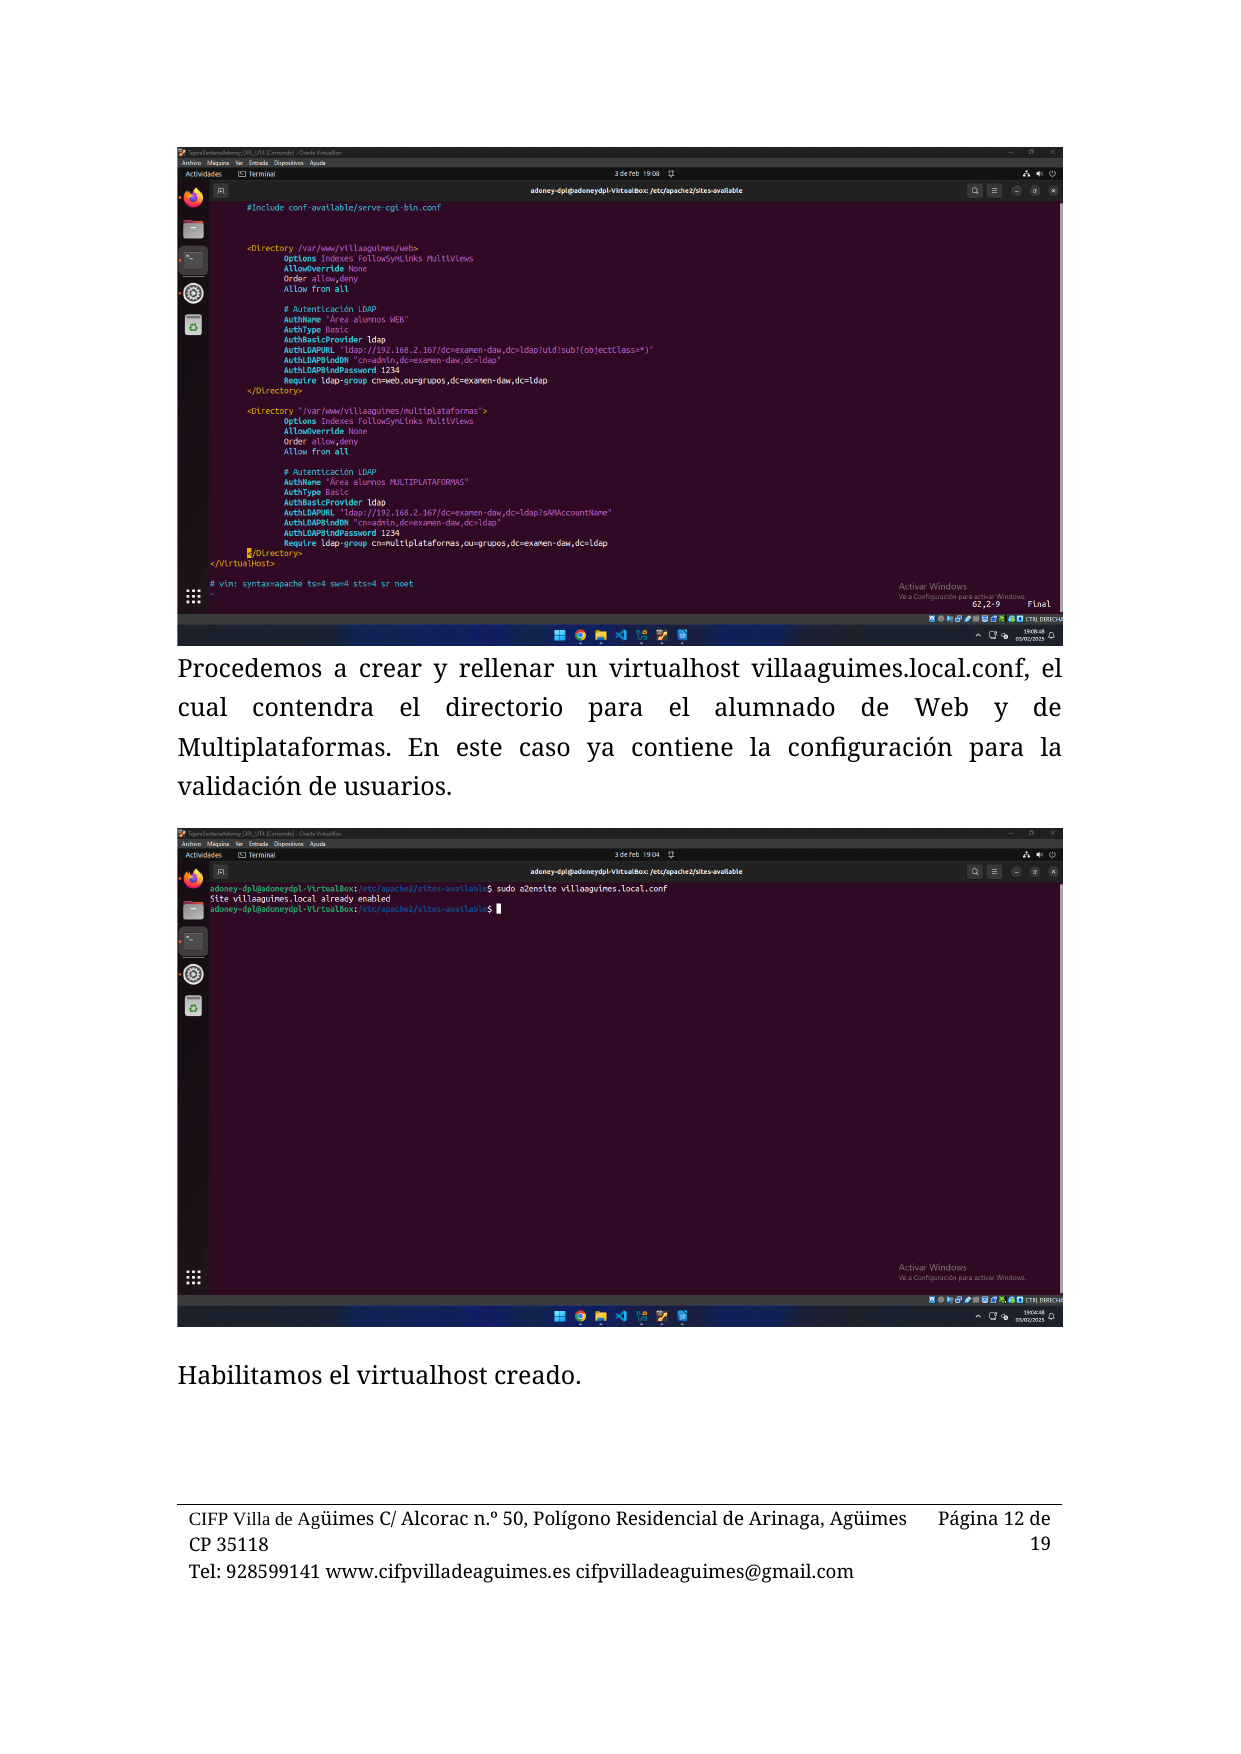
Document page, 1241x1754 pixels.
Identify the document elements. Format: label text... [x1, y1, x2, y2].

picture [177, 147, 1063, 646]
text Habilitamos el virtualhost creado. [177, 1327, 1063, 1392]
picture [177, 828, 1063, 1327]
text Procedemos a crear y rellenar un virtualhost villaaguimes.local.conf, el cual contendra el directorio para el alumnado de Web y de Multiplataformas. En este caso ya contiene la configuración para la validación de usuarios. [177, 646, 1063, 802]
